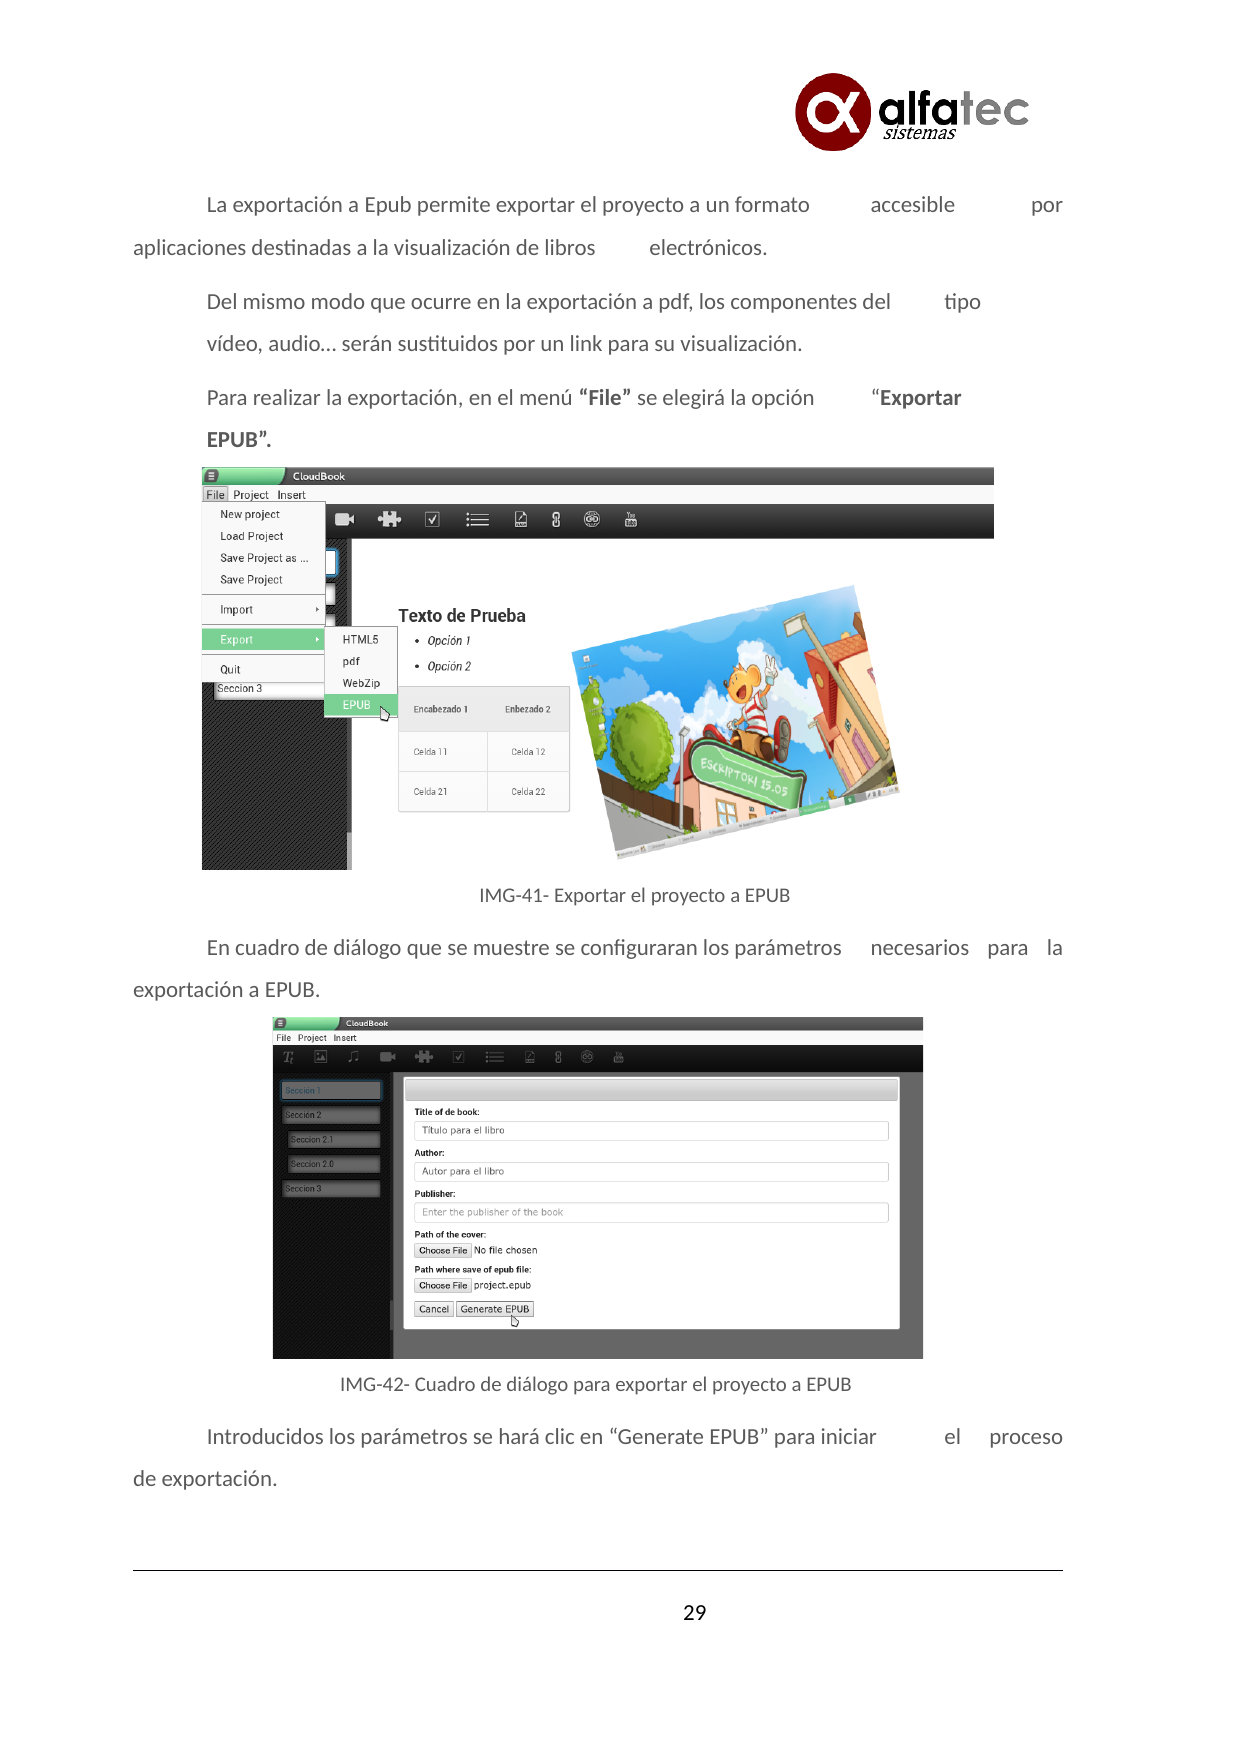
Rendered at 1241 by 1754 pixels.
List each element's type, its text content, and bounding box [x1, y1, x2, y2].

text IMG-42- Cuadro de diálogo para exportar el proyecto a EPUB [133, 1029, 1063, 1397]
text Introducidos los parámetros se hará clic en “Generate EPUB” para iniciar el proceso de exportación. [133, 1422, 1063, 1492]
text La exportación a Epub permite exportar el proyecto a un formato accesible por aplicaciones destinadas a la visualización de libros electrónicos. [133, 191, 1063, 261]
picture [795, 73, 1031, 151]
text Del mismo modo que ocurre en la exportación a pdf, los componentes del tipo vídeo, audio… serán sustituidos por un link para su visualización. [133, 287, 1063, 357]
text IMG-41- Exportar el proyecto a EPUB [133, 480, 1063, 908]
text En cuadro de diálogo que se muestre se configuraran los parámetros necesarios para la exportación a EPUB. [133, 933, 1063, 1003]
text Para realizar la exportación, en el menú “File” se elegirá la opción “Exportar EPUB”. [133, 383, 1063, 453]
